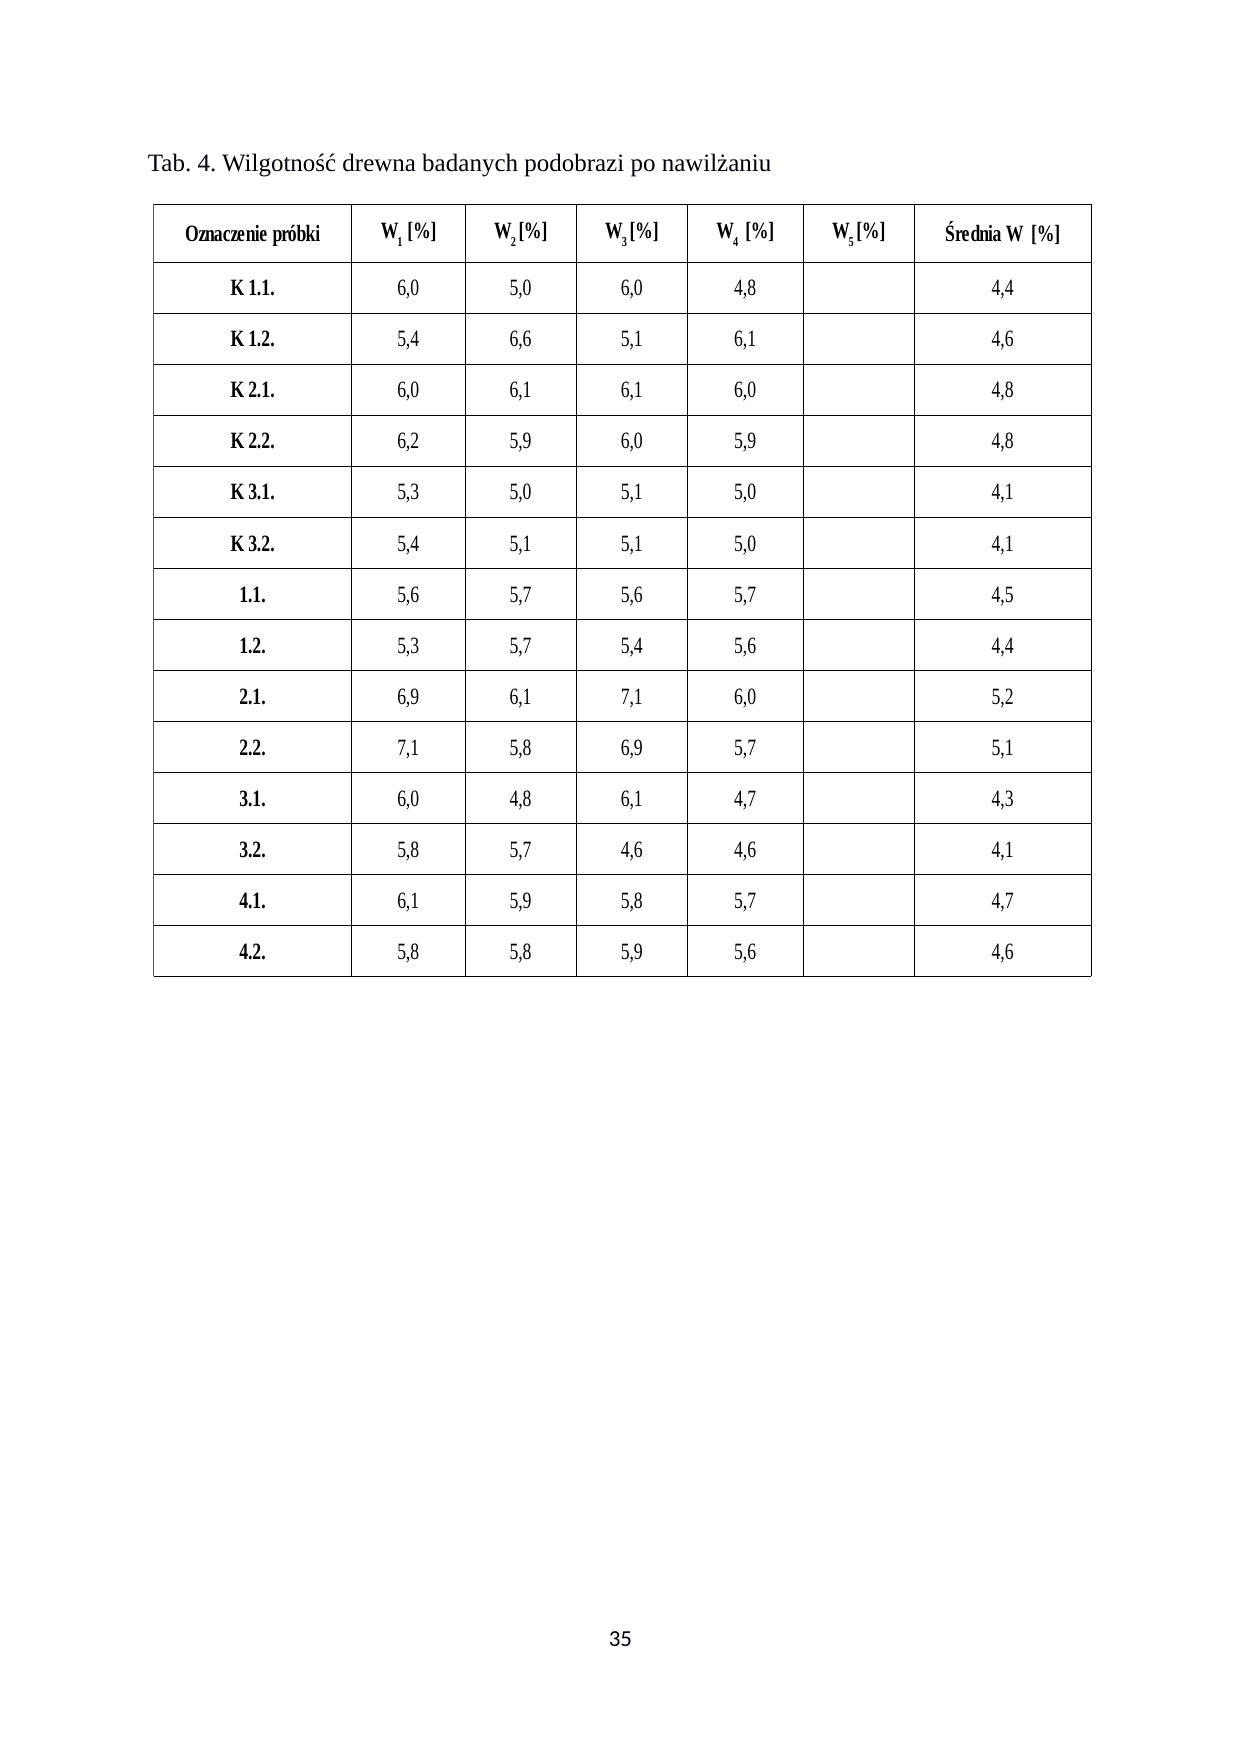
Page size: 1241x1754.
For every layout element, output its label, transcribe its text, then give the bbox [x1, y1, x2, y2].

table_header Tab. 4. Wilgotność drewna badanych podobrazi po nawilżaniu [148, 148, 1093, 197]
table_cell [148, 197, 1093, 1033]
